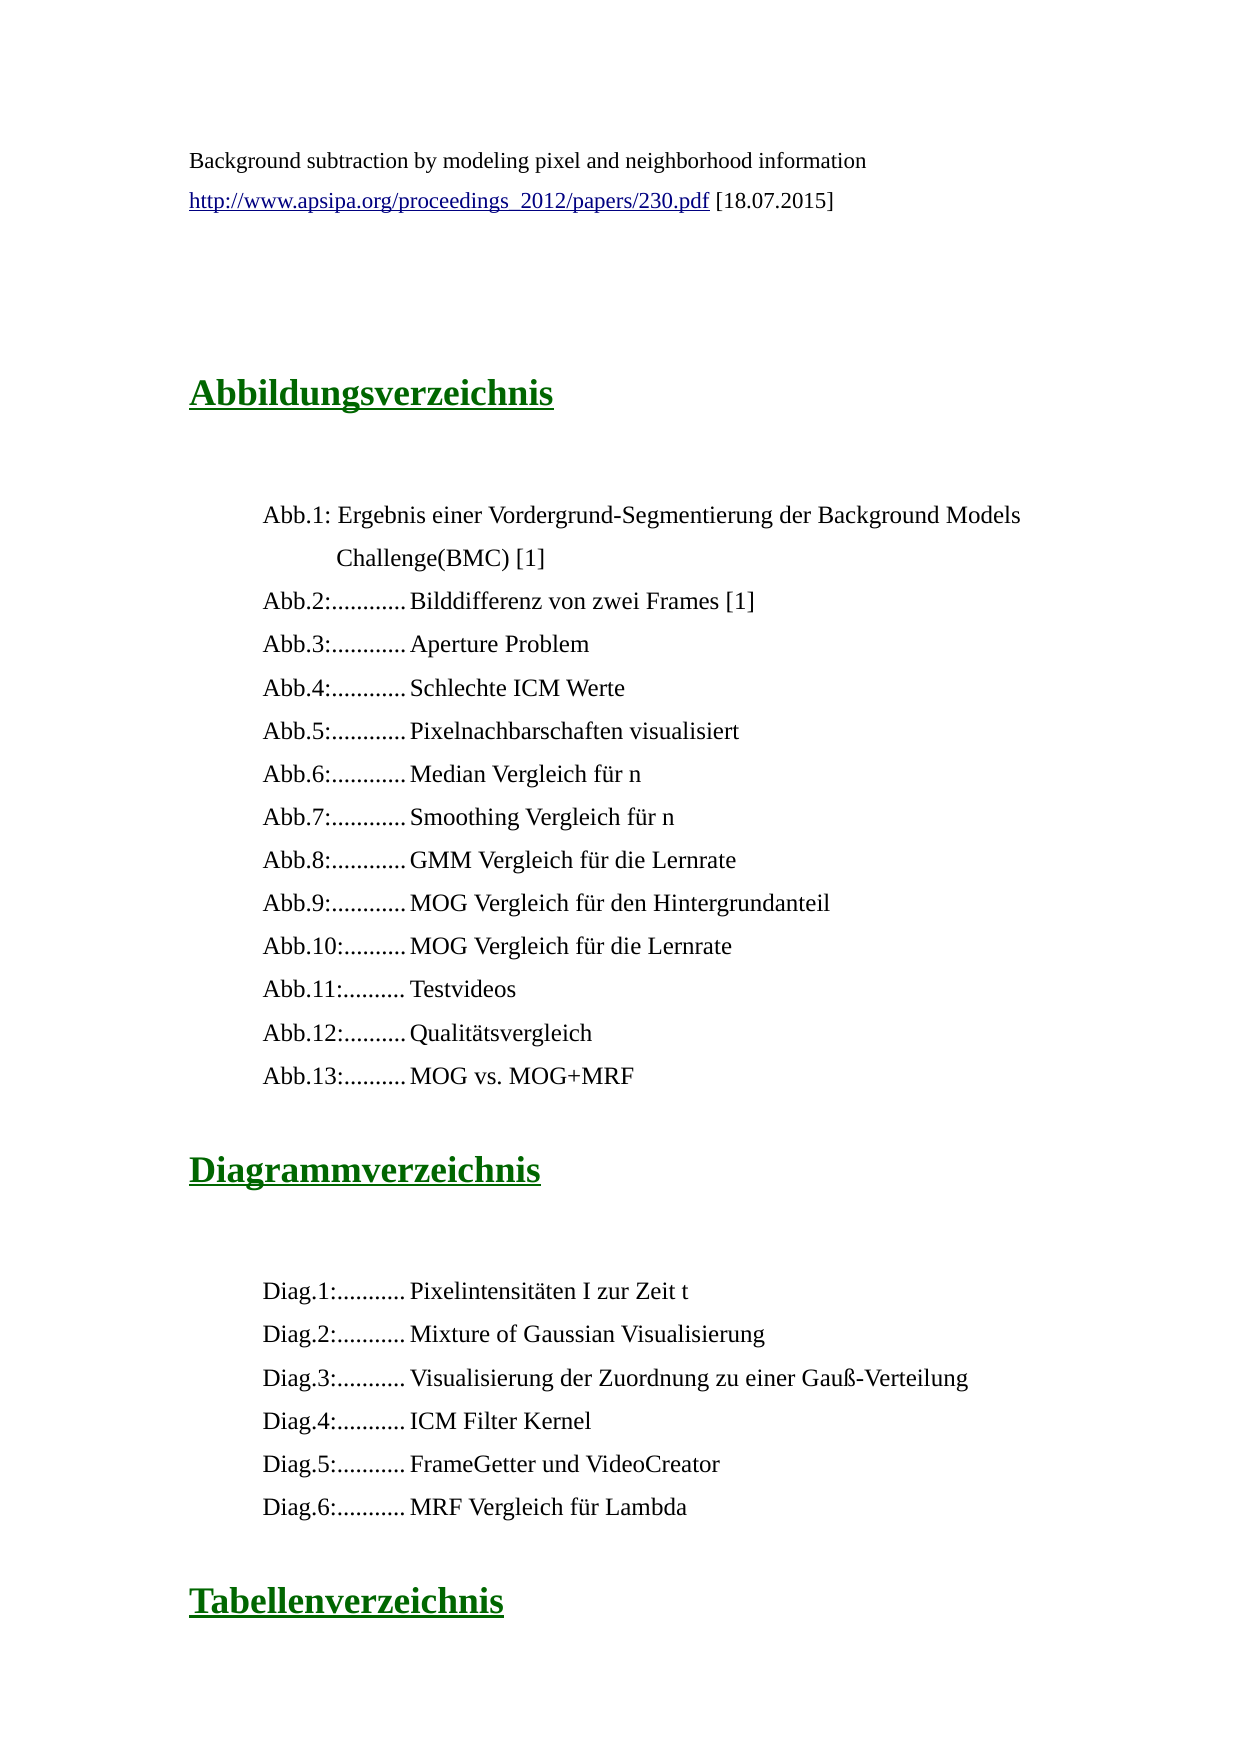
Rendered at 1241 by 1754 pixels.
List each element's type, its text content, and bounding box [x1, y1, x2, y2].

text Abb.13:.......... MOG vs. MOG+MRF [189, 1061, 1122, 1089]
text Abb.3:............ Aperture Problem [189, 629, 1122, 658]
text Abb.6:............ Median Vergleich für n [189, 759, 1122, 788]
text http://www.apsipa.org/proceedings_2012/papers/230.pdf [18.07.2015] [189, 187, 1122, 213]
text Diag.4:........... ICM Filter Kernel [189, 1406, 1122, 1434]
text Diag.6:........... MRF Vergleich für Lambda [189, 1492, 1122, 1521]
text Diag.1:........... Pixelintensitäten I zur Zeit t [189, 1276, 1122, 1305]
text Diag.3:........... Visualisierung der Zuordnung zu einer Gauß-Verteilung [189, 1363, 1122, 1391]
text Abb.7:............ Smoothing Vergleich für n [189, 802, 1122, 831]
text Abb.8:............ GMM Vergleich für die Lernrate [189, 845, 1122, 874]
text Abb.4:............ Schlechte ICM Werte [189, 673, 1122, 701]
text Diag.2:........... Mixture of Gaussian Visualisierung [189, 1319, 1122, 1348]
text Abb.2:............ Bilddifferenz von zwei Frames [1] [189, 586, 1122, 615]
text Diagrammverzeichnis [189, 1147, 1122, 1190]
text Abbildungsverzeichnis [189, 371, 1122, 414]
text Background subtraction by modeling pixel and neighborhood information [189, 148, 1122, 174]
text Abb.10:.......... MOG Vergleich für die Lernrate [189, 931, 1122, 960]
text Abb.12:.......... Qualitätsvergleich [189, 1018, 1122, 1046]
text Tabellenverzeichnis [189, 1578, 1122, 1621]
text Abb.11:.......... Testvideos [189, 974, 1122, 1003]
text Diag.5:........... FrameGetter und VideoCreator [189, 1449, 1122, 1478]
text Abb.1: Ergebnis einer Vordergrund-Segmentierung der Background Models Challenge(BMC) [1] [189, 500, 1122, 572]
text Abb.9:............ MOG Vergleich für den Hintergrundanteil [189, 888, 1122, 917]
text Abb.5:............ Pixelnachbarschaften visualisiert [189, 716, 1122, 744]
